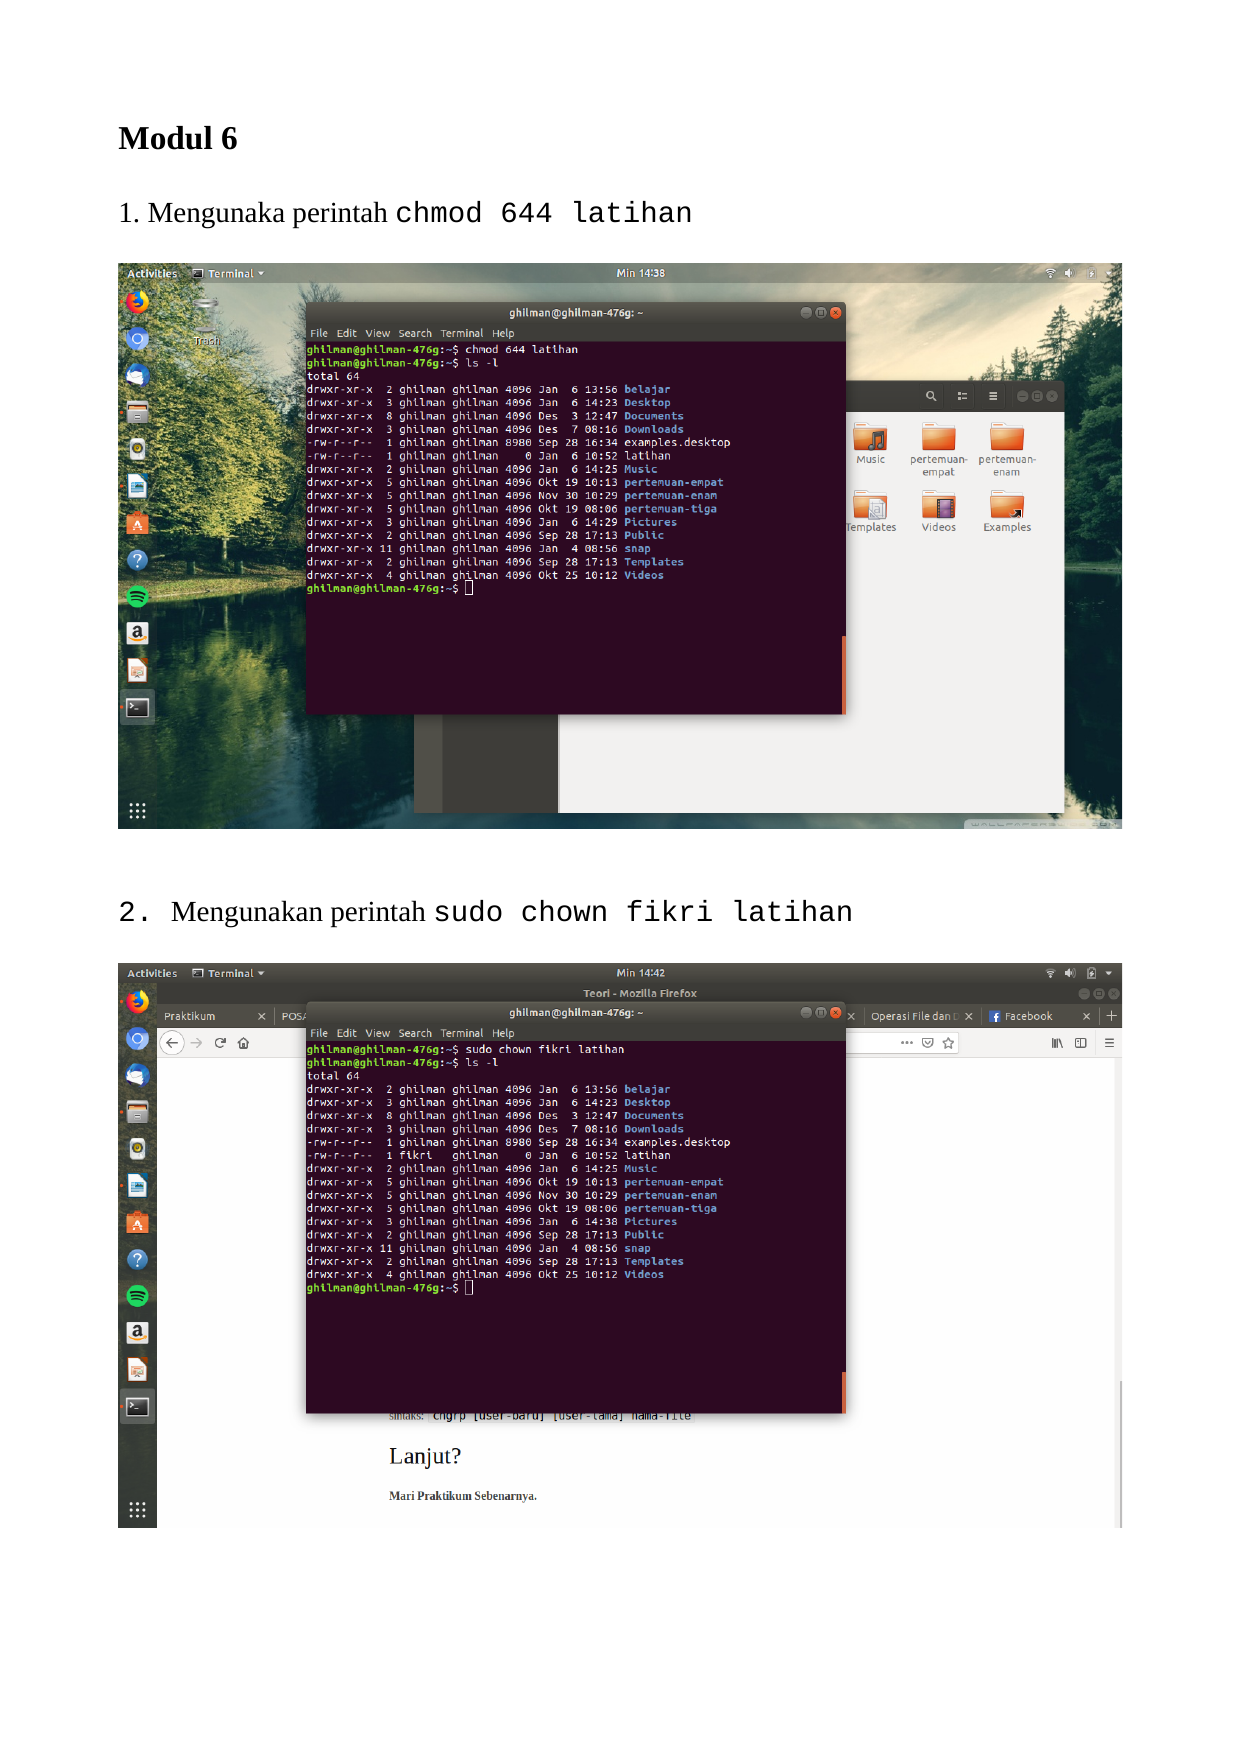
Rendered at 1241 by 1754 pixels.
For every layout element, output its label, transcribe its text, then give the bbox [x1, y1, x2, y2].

text Modul 6 [118, 118, 1122, 156]
text 2. Mengunakan perintah sudo chown fikri latihan [118, 894, 1122, 930]
picture [118, 263, 1123, 829]
picture [118, 963, 1123, 1528]
text 1. Mengunaka perintah chmod 644 latihan [118, 195, 1122, 231]
